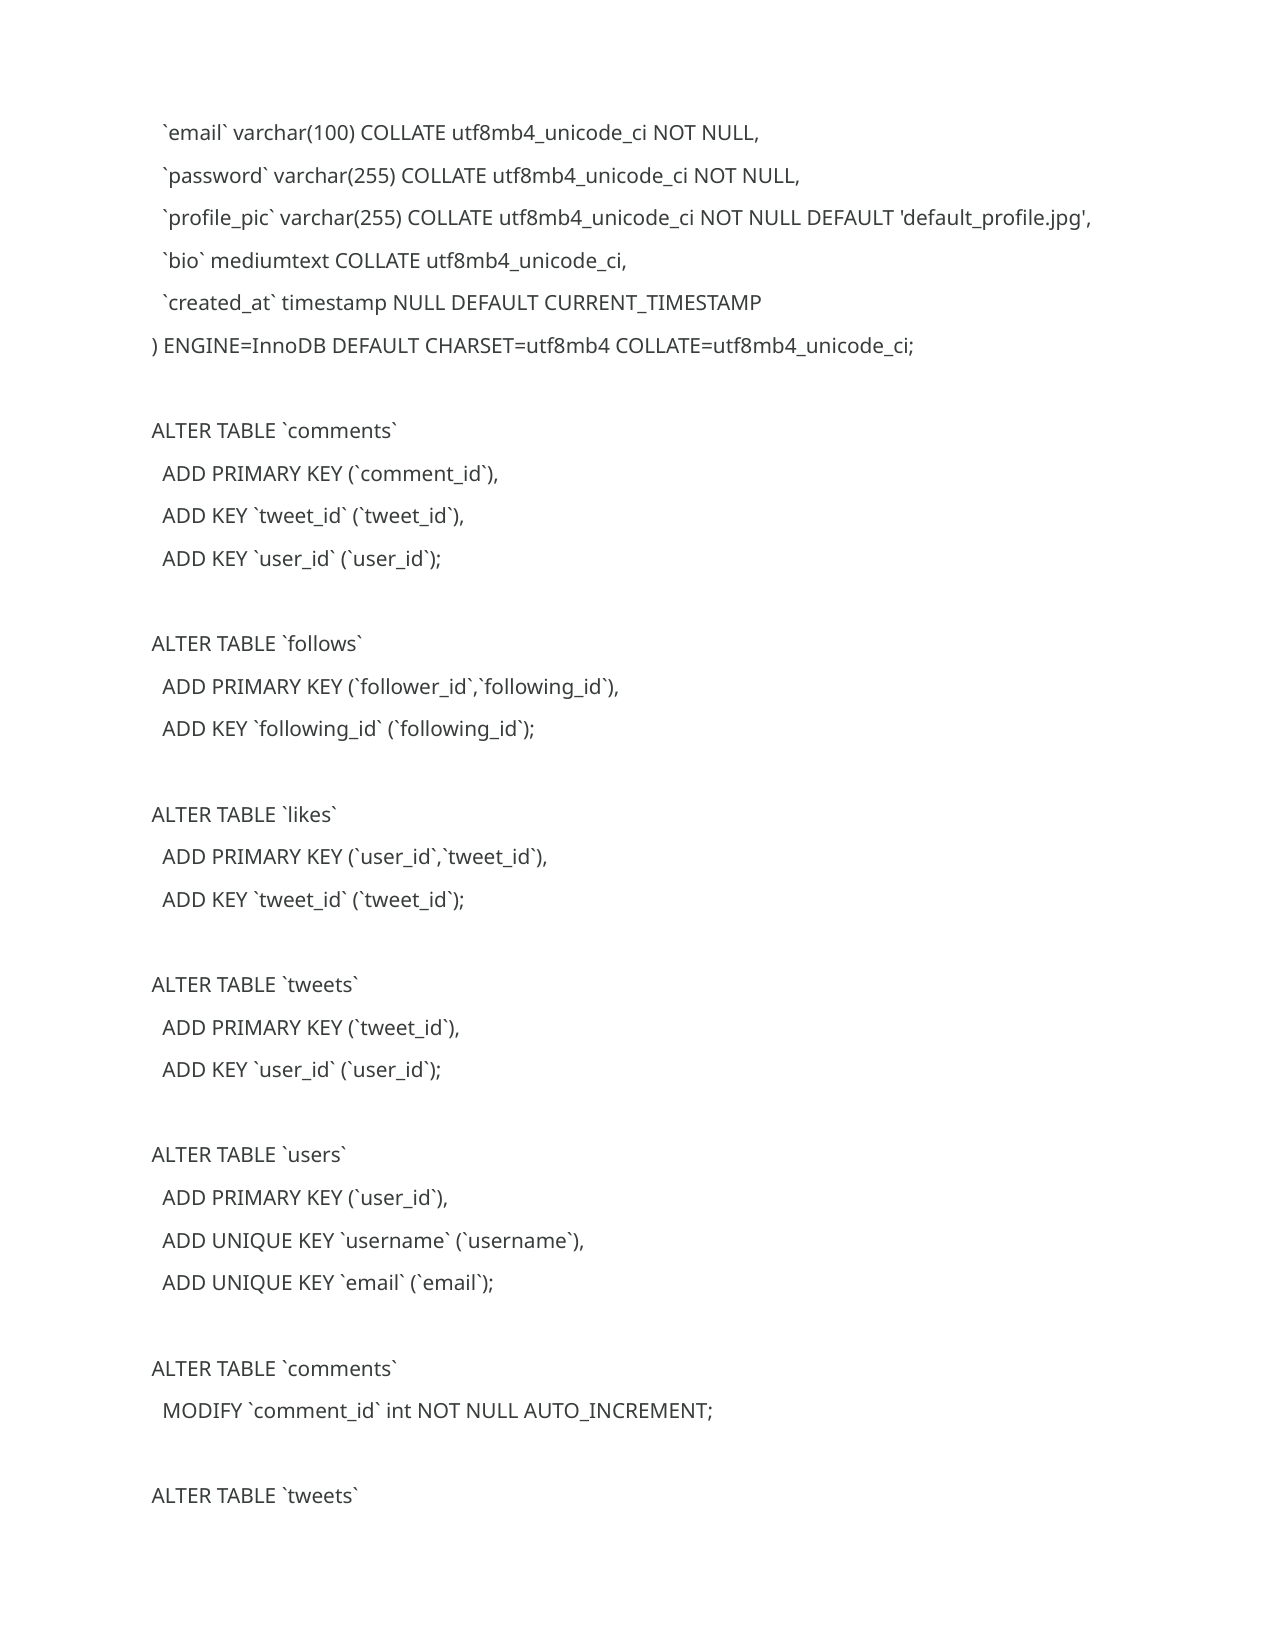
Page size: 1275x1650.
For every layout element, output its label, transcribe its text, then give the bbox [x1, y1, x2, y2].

text ADD PRIMARY KEY (`comment_id`), [151, 459, 1123, 487]
text ALTER TABLE `tweets` [151, 1481, 1123, 1510]
text ADD PRIMARY KEY (`tweet_id`), [151, 1013, 1123, 1041]
text ADD PRIMARY KEY (`follower_id`,`following_id`), [151, 672, 1123, 700]
text ADD UNIQUE KEY `email` (`email`); [151, 1268, 1123, 1297]
text ALTER TABLE `comments` [151, 416, 1123, 445]
text ALTER TABLE `comments` [151, 1354, 1123, 1382]
text `email` varchar(100) COLLATE utf8mb4_unicode_ci NOT NULL, [151, 118, 1123, 147]
text ALTER TABLE `follows` [151, 629, 1123, 658]
text `bio` mediumtext COLLATE utf8mb4_unicode_ci, [151, 246, 1123, 274]
text `password` varchar(255) COLLATE utf8mb4_unicode_ci NOT NULL, [151, 161, 1123, 189]
text ALTER TABLE `likes` [151, 800, 1123, 828]
text ADD UNIQUE KEY `username` (`username`), [151, 1226, 1123, 1254]
text ADD KEY `user_id` (`user_id`); [151, 1055, 1123, 1084]
text ) ENGINE=InnoDB DEFAULT CHARSET=utf8mb4 COLLATE=utf8mb4_unicode_ci; [151, 331, 1123, 359]
text `created_at` timestamp NULL DEFAULT CURRENT_TIMESTAMP [151, 288, 1123, 317]
text `profile_pic` varchar(255) COLLATE utf8mb4_unicode_ci NOT NULL DEFAULT 'default_profile.jpg', [151, 203, 1123, 232]
text ADD KEY `tweet_id` (`tweet_id`), [151, 502, 1123, 530]
text ALTER TABLE `tweets` [151, 970, 1123, 999]
text ADD PRIMARY KEY (`user_id`,`tweet_id`), [151, 842, 1123, 871]
text ADD KEY `following_id` (`following_id`); [151, 714, 1123, 743]
text ADD PRIMARY KEY (`user_id`), [151, 1183, 1123, 1212]
text MODIFY `comment_id` int NOT NULL AUTO_INCREMENT; [151, 1396, 1123, 1425]
text ADD KEY `tweet_id` (`tweet_id`); [151, 885, 1123, 913]
text ALTER TABLE `users` [151, 1141, 1123, 1169]
text ADD KEY `user_id` (`user_id`); [151, 544, 1123, 573]
